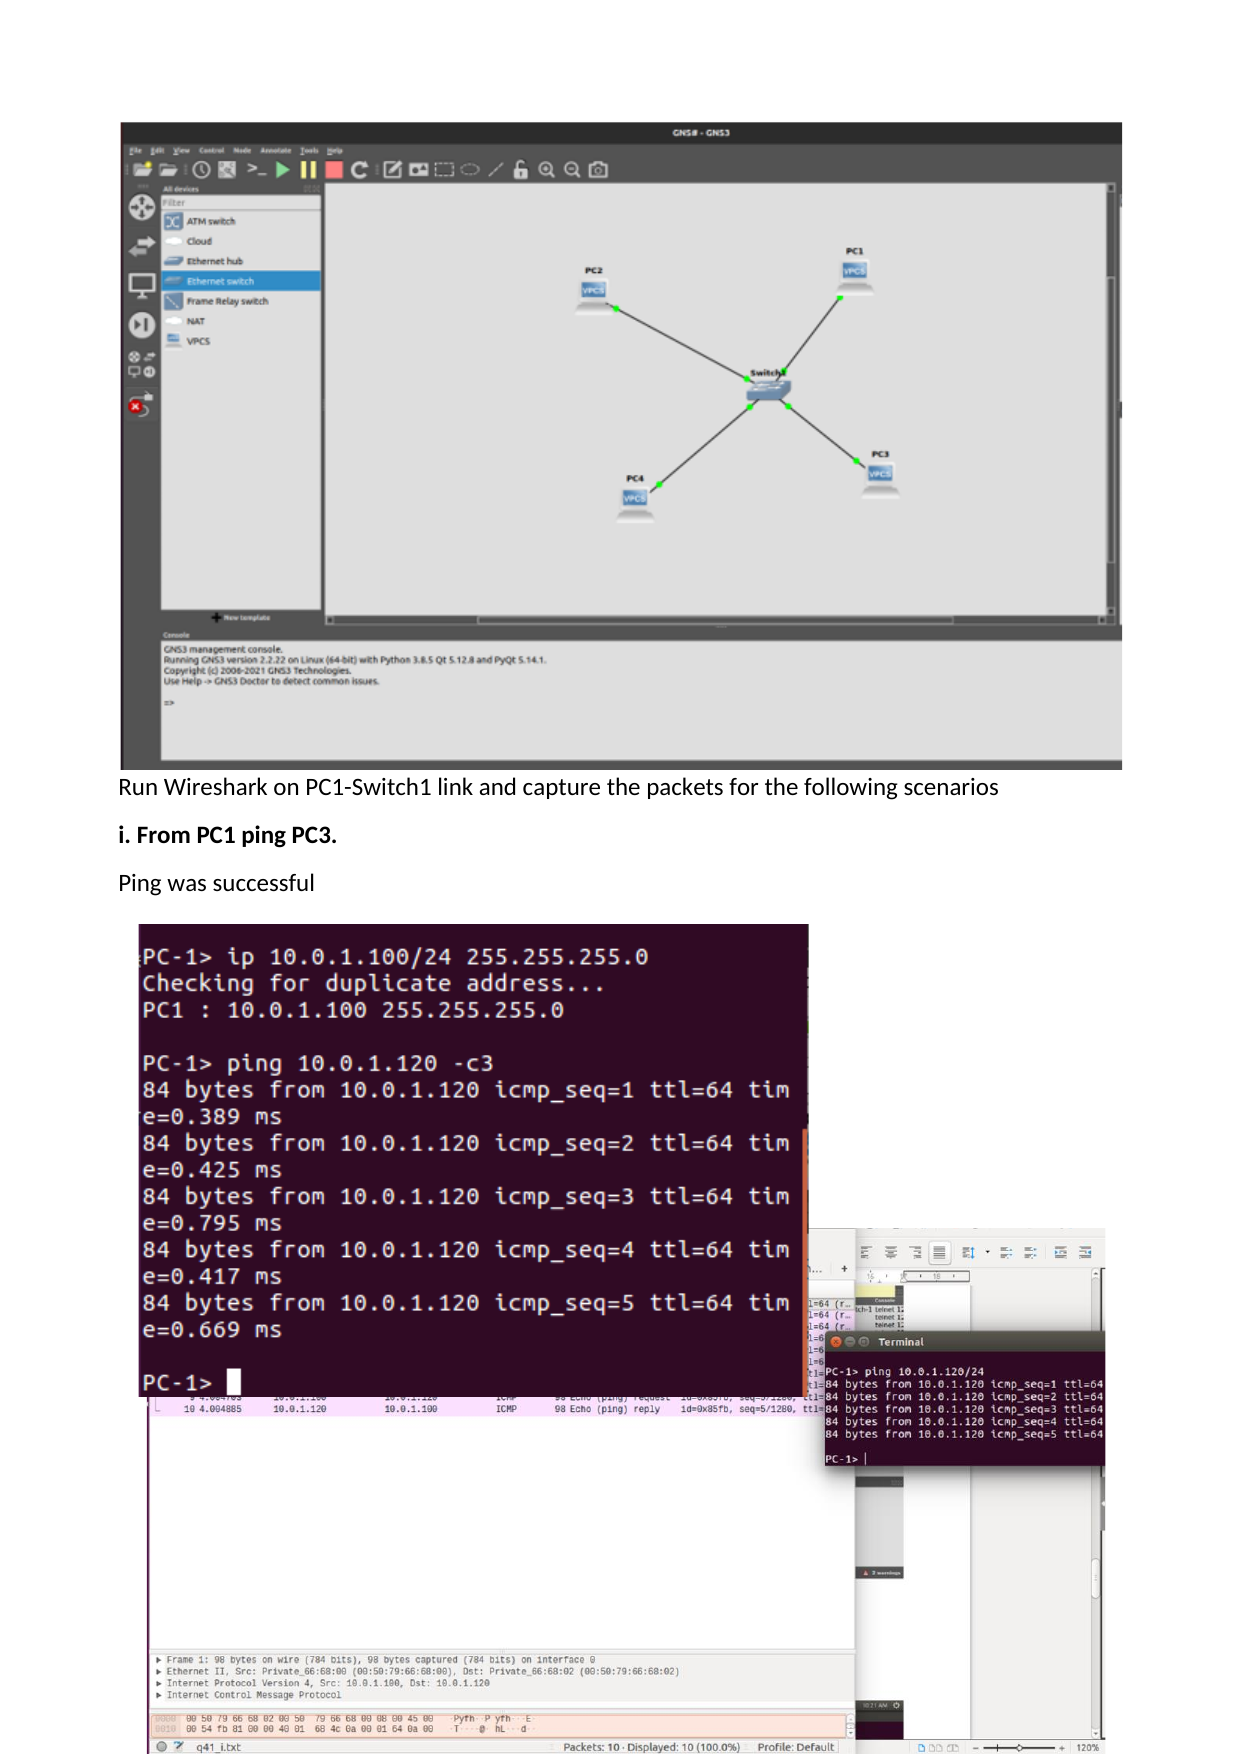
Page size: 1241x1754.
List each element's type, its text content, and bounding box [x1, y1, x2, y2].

picture [138, 924, 1106, 1754]
picture [118, 118, 1123, 770]
text Ping was successful [118, 867, 1122, 898]
text Run Wireshark on PC1-Switch1 link and capture the packets for the following scenarios [118, 770, 1122, 801]
text i. From PC1 ping PC3. [118, 819, 1122, 849]
